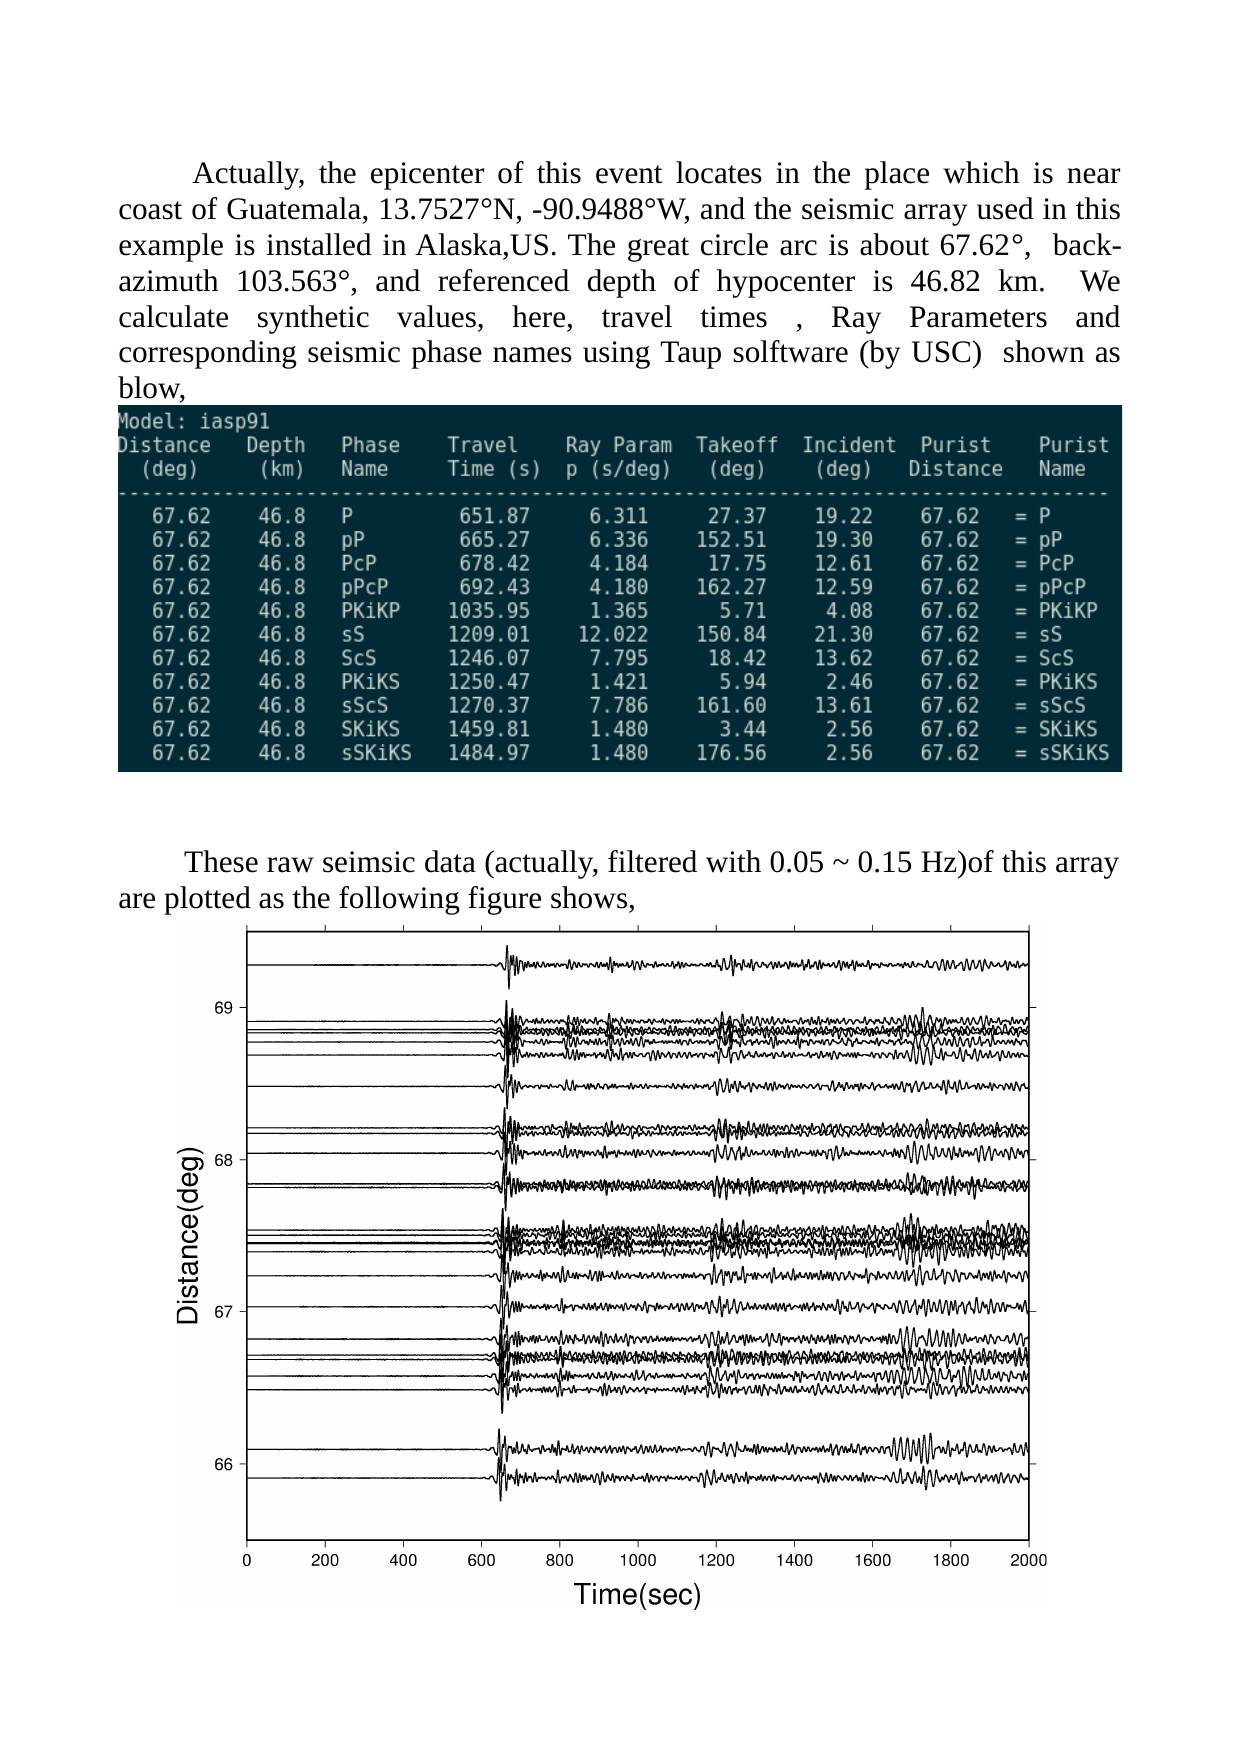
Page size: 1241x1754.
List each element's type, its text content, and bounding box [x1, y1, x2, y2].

picture [745, 674, 753, 689]
picture [970, 441, 978, 452]
picture [970, 697, 978, 712]
picture [189, 626, 198, 641]
picture [259, 532, 280, 547]
picture [733, 464, 742, 475]
picture [154, 674, 162, 689]
picture [863, 603, 872, 618]
picture [1052, 531, 1062, 546]
picture [627, 461, 635, 475]
picture [934, 555, 942, 570]
picture [591, 508, 600, 523]
picture [603, 464, 611, 475]
picture [450, 650, 458, 665]
picture [272, 650, 280, 665]
picture [472, 650, 482, 665]
picture [390, 441, 399, 452]
picture [757, 579, 765, 594]
picture [579, 441, 588, 452]
picture [259, 555, 269, 570]
picture [816, 532, 824, 547]
picture [638, 697, 647, 712]
picture [864, 697, 871, 712]
picture [615, 461, 623, 477]
picture [958, 697, 966, 712]
picture [520, 555, 529, 570]
picture [154, 437, 162, 452]
picture [828, 745, 836, 760]
picture [166, 555, 174, 570]
picture [590, 579, 600, 594]
picture [828, 508, 836, 523]
picture [615, 579, 623, 594]
picture [176, 925, 1047, 1610]
picture [1016, 703, 1026, 710]
picture [189, 697, 198, 712]
picture [473, 603, 481, 618]
picture [450, 626, 458, 641]
picture [615, 508, 623, 523]
picture [154, 603, 162, 618]
picture [851, 650, 860, 665]
picture [710, 650, 718, 665]
picture [757, 745, 765, 760]
picture [828, 626, 836, 641]
picture [248, 413, 257, 428]
picture [638, 721, 647, 736]
picture [756, 674, 766, 689]
picture [450, 697, 458, 712]
picture [473, 721, 481, 736]
picture [922, 626, 931, 641]
picture [817, 508, 824, 523]
picture [355, 531, 364, 546]
picture [166, 674, 174, 689]
picture [721, 508, 730, 523]
picture [757, 532, 765, 547]
text Actually, the epicenter of this event locates in the place which is near coast of Guatemala, 13.7527°N, -90.9488°W, and the seismic array used in this example is installed in Alaska,US. The great circle arc is about 67.62°, back-azimuth 103.563°, and referenced depth of hypocenter is 46.82 km. We calculate synthetic values, here, travel times , Ray Parameters and corresponding seismic phase names using Taup solftware (by USC) shown as blow, [118, 154, 1122, 405]
picture [709, 531, 718, 547]
picture [153, 417, 163, 428]
picture [615, 603, 623, 618]
picture [166, 721, 174, 736]
picture [745, 464, 753, 479]
picture [638, 531, 647, 547]
picture [154, 626, 162, 641]
picture [259, 626, 269, 641]
picture [709, 745, 718, 760]
picture [1088, 674, 1096, 689]
picture [272, 508, 280, 523]
picture [745, 531, 753, 547]
picture [757, 603, 765, 618]
picture [1088, 441, 1096, 452]
picture [1041, 701, 1049, 712]
picture [970, 626, 978, 641]
picture [508, 745, 517, 760]
picture [154, 697, 162, 712]
picture [189, 579, 198, 594]
picture [520, 531, 529, 546]
picture [1016, 679, 1026, 686]
picture [165, 464, 174, 475]
picture [130, 437, 138, 452]
picture [709, 508, 718, 523]
picture [367, 678, 375, 689]
picture [638, 650, 647, 665]
picture [166, 441, 174, 452]
picture [367, 650, 375, 665]
picture [698, 532, 706, 547]
picture [1016, 750, 1026, 757]
picture [450, 745, 458, 760]
picture [721, 603, 730, 618]
picture [615, 531, 623, 547]
picture [1016, 513, 1026, 520]
picture [827, 603, 837, 617]
picture [1052, 654, 1061, 665]
picture [769, 437, 777, 452]
picture [863, 579, 872, 594]
picture [745, 697, 753, 712]
picture [816, 650, 824, 665]
picture [462, 441, 481, 452]
picture [473, 555, 481, 570]
picture [1016, 537, 1026, 544]
picture [851, 437, 860, 452]
picture [865, 461, 869, 479]
picture [712, 461, 716, 479]
picture [934, 650, 942, 665]
picture [840, 437, 848, 452]
picture [296, 626, 304, 641]
picture [627, 441, 635, 452]
picture [1076, 437, 1084, 452]
picture [296, 555, 304, 570]
picture [521, 721, 529, 736]
picture [851, 532, 860, 547]
picture [1016, 632, 1026, 639]
picture [201, 413, 209, 428]
picture [568, 464, 576, 479]
picture [201, 626, 209, 641]
picture [627, 579, 635, 594]
picture [934, 626, 942, 641]
picture [1064, 555, 1074, 570]
picture [1016, 727, 1026, 733]
picture [343, 508, 352, 523]
picture [757, 508, 765, 523]
picture [1052, 721, 1072, 736]
picture [296, 721, 304, 736]
picture [851, 555, 860, 570]
picture [520, 697, 529, 712]
picture [343, 460, 351, 475]
picture [934, 603, 942, 618]
picture [450, 721, 458, 736]
picture [461, 603, 470, 618]
picture [638, 745, 647, 760]
picture [473, 532, 481, 547]
picture [614, 674, 624, 689]
picture [508, 697, 517, 712]
picture [367, 701, 375, 712]
picture [259, 697, 269, 712]
picture [934, 674, 942, 689]
picture [614, 745, 624, 760]
picture [343, 555, 353, 570]
picture [485, 697, 493, 712]
picture [839, 464, 848, 475]
picture [958, 579, 966, 594]
picture [201, 579, 209, 594]
picture [1016, 561, 1026, 567]
picture [934, 531, 942, 546]
picture [947, 441, 955, 452]
picture [923, 461, 930, 476]
picture [296, 674, 304, 689]
picture [851, 464, 860, 479]
picture [462, 461, 469, 476]
picture [343, 674, 352, 689]
picture [460, 745, 481, 760]
picture [970, 674, 978, 689]
picture [744, 721, 766, 736]
picture [378, 674, 399, 689]
picture [461, 555, 470, 570]
picture [757, 650, 765, 665]
picture [484, 745, 494, 760]
picture [591, 441, 600, 456]
picture [1040, 603, 1062, 618]
picture [710, 555, 718, 570]
picture [343, 630, 351, 641]
picture [461, 674, 470, 689]
picture [863, 721, 872, 736]
picture [722, 697, 730, 712]
picture [922, 603, 931, 618]
picture [934, 508, 942, 523]
picture [970, 603, 978, 618]
picture [922, 721, 931, 736]
picture [355, 579, 364, 594]
picture [189, 532, 198, 547]
picture [709, 697, 718, 712]
picture [343, 603, 352, 617]
picture [863, 508, 872, 523]
picture [910, 460, 919, 475]
picture [970, 650, 978, 665]
picture [946, 461, 954, 475]
picture [970, 745, 978, 760]
picture [355, 603, 364, 618]
picture [816, 441, 824, 452]
picture [1052, 559, 1061, 570]
picture [367, 603, 375, 618]
picture [378, 697, 387, 712]
picture [828, 441, 836, 452]
picture [367, 555, 376, 570]
picture [922, 508, 931, 523]
picture [367, 441, 375, 452]
picture [1076, 721, 1096, 736]
picture [473, 508, 481, 523]
picture [343, 535, 351, 550]
picture [177, 441, 186, 452]
picture [189, 603, 198, 618]
picture [745, 626, 753, 641]
picture [934, 697, 942, 712]
picture [922, 674, 931, 689]
picture [981, 464, 990, 475]
picture [1040, 674, 1062, 689]
picture [934, 464, 942, 475]
picture [922, 555, 931, 570]
picture [568, 437, 577, 452]
picture [272, 626, 280, 641]
picture [378, 721, 399, 736]
picture [804, 437, 812, 452]
picture [816, 555, 824, 570]
picture [378, 579, 388, 594]
picture [201, 697, 209, 712]
picture [591, 650, 600, 665]
picture [507, 579, 518, 594]
picture [520, 579, 529, 594]
picture [615, 650, 623, 665]
picture [851, 603, 860, 618]
picture [1040, 721, 1049, 736]
picture [627, 745, 635, 760]
picture [1041, 749, 1049, 760]
picture [958, 721, 966, 736]
picture [757, 555, 765, 570]
picture [816, 626, 824, 641]
picture [485, 603, 493, 618]
picture [461, 650, 469, 665]
picture [627, 603, 635, 618]
picture [982, 437, 990, 452]
picture [343, 650, 351, 665]
picture [166, 745, 174, 760]
picture [664, 461, 668, 479]
picture [958, 532, 966, 547]
picture [863, 441, 872, 452]
picture [1065, 441, 1074, 452]
picture [958, 464, 966, 475]
picture [191, 461, 195, 479]
picture [721, 721, 730, 736]
picture [259, 579, 269, 594]
picture [721, 674, 730, 689]
picture [1040, 583, 1049, 598]
picture [1040, 460, 1049, 475]
picture [448, 437, 459, 452]
picture [993, 464, 1002, 475]
picture [272, 697, 280, 712]
picture [485, 721, 493, 736]
picture [887, 437, 895, 452]
picture [627, 532, 635, 547]
picture [970, 464, 978, 475]
picture [166, 579, 174, 594]
picture [922, 579, 931, 594]
picture [461, 697, 470, 712]
picture [592, 721, 600, 736]
picture [508, 626, 517, 641]
picture [507, 674, 518, 689]
picture [201, 674, 209, 689]
picture [721, 650, 730, 665]
picture [461, 532, 470, 547]
picture [745, 441, 753, 452]
picture [272, 461, 280, 475]
picture [520, 650, 529, 665]
picture [485, 508, 493, 523]
picture [1076, 697, 1084, 712]
picture [166, 650, 174, 665]
picture [355, 559, 363, 570]
picture [343, 437, 352, 452]
picture [1016, 608, 1026, 615]
picture [166, 531, 174, 546]
picture [1016, 655, 1026, 662]
picture [355, 626, 363, 641]
picture [461, 508, 470, 523]
picture [1016, 584, 1026, 591]
picture [875, 441, 883, 452]
picture [201, 555, 209, 570]
picture [1076, 579, 1086, 594]
picture [296, 508, 304, 523]
picture [259, 674, 280, 689]
picture [355, 464, 387, 475]
picture [709, 441, 718, 452]
picture [520, 745, 529, 760]
picture [296, 437, 304, 452]
picture [1100, 745, 1108, 760]
picture [745, 745, 753, 760]
picture [259, 745, 280, 760]
picture [591, 626, 600, 641]
picture [485, 555, 493, 570]
picture [154, 579, 162, 594]
picture [934, 745, 942, 760]
picture [166, 413, 174, 428]
picture [863, 555, 871, 570]
picture [473, 579, 481, 594]
picture [733, 441, 742, 452]
picture [721, 745, 730, 760]
picture [650, 441, 672, 452]
picture [507, 555, 518, 570]
picture [1040, 535, 1049, 550]
picture [296, 650, 304, 665]
picture [828, 674, 836, 689]
picture [1052, 579, 1062, 594]
picture [378, 603, 400, 618]
picture [355, 721, 364, 736]
picture [592, 745, 599, 760]
picture [154, 745, 162, 760]
picture [473, 697, 481, 712]
picture [296, 603, 304, 618]
picture [1052, 626, 1061, 641]
picture [189, 721, 198, 736]
picture [1052, 745, 1061, 760]
picture [272, 555, 280, 570]
picture [166, 697, 174, 712]
picture [627, 626, 635, 641]
picture [472, 464, 493, 475]
picture [485, 626, 493, 641]
picture [284, 437, 292, 452]
picture [448, 460, 459, 475]
picture [851, 697, 860, 712]
picture [627, 721, 635, 736]
picture [355, 654, 363, 665]
picture [461, 579, 470, 594]
picture [958, 508, 966, 523]
picture [627, 508, 635, 523]
picture [534, 461, 538, 479]
picture [118, 437, 127, 452]
picture [816, 697, 824, 712]
picture [828, 579, 836, 594]
picture [828, 721, 836, 736]
picture [201, 508, 209, 523]
picture [638, 603, 647, 618]
picture [355, 697, 363, 712]
picture [201, 603, 209, 618]
picture [922, 437, 942, 452]
picture [615, 437, 624, 452]
picture [1065, 606, 1072, 618]
picture [958, 603, 966, 618]
picture [970, 721, 978, 736]
picture [828, 650, 836, 665]
picture [1052, 697, 1061, 712]
picture [828, 697, 836, 712]
picture [590, 555, 600, 570]
picture [296, 745, 304, 760]
picture [166, 508, 174, 523]
picture [756, 626, 766, 641]
picture [511, 461, 515, 479]
picture [521, 626, 529, 641]
picture [958, 626, 966, 641]
picture [154, 461, 162, 475]
picture [592, 603, 600, 618]
picture [745, 579, 753, 594]
picture [922, 745, 931, 760]
picture [816, 579, 824, 594]
picture [818, 461, 822, 479]
picture [520, 603, 529, 618]
picture [473, 674, 481, 689]
picture [638, 464, 647, 475]
picture [721, 461, 730, 475]
picture [508, 650, 517, 665]
picture [508, 508, 517, 523]
picture [355, 745, 363, 760]
picture [272, 721, 280, 736]
picture [627, 697, 635, 712]
picture [343, 583, 351, 598]
picture [154, 650, 162, 665]
picture [367, 583, 375, 594]
picture [520, 508, 529, 523]
picture [958, 437, 966, 452]
picture [508, 532, 517, 547]
picture [201, 532, 209, 547]
picture [497, 441, 505, 452]
picture [450, 674, 458, 689]
picture [166, 626, 174, 641]
picture [745, 555, 753, 570]
picture [485, 579, 493, 594]
picture [863, 650, 871, 665]
picture [696, 437, 707, 452]
picture [166, 603, 174, 617]
picture [958, 650, 966, 665]
picture [615, 555, 623, 570]
picture [580, 626, 588, 641]
picture [485, 441, 493, 452]
picture [378, 441, 387, 452]
picture [828, 531, 836, 547]
picture [473, 626, 481, 641]
picture [828, 555, 836, 570]
picture [485, 674, 493, 689]
picture [1088, 603, 1097, 618]
picture [343, 701, 351, 712]
picture [379, 749, 387, 760]
picture [1040, 437, 1061, 452]
picture [709, 626, 718, 641]
picture [189, 508, 198, 523]
picture [154, 721, 162, 736]
picture [189, 441, 198, 452]
picture [509, 437, 517, 452]
picture [272, 441, 280, 456]
picture [851, 579, 860, 594]
picture [1041, 630, 1049, 641]
picture [757, 437, 765, 452]
picture [592, 674, 599, 689]
picture [283, 464, 293, 475]
picture [142, 441, 150, 452]
picture [851, 745, 860, 760]
picture [259, 508, 269, 523]
picture [650, 464, 659, 479]
picture [638, 626, 647, 641]
picture [248, 437, 269, 452]
picture [355, 437, 363, 452]
picture [709, 579, 718, 594]
picture [1040, 555, 1050, 570]
picture [1064, 650, 1073, 665]
picture [638, 579, 647, 594]
picture [154, 532, 162, 547]
picture [757, 697, 765, 712]
picture [828, 461, 836, 475]
picture [355, 674, 364, 689]
picture [259, 603, 280, 618]
picture [296, 697, 304, 712]
picture [142, 413, 150, 428]
picture [189, 650, 198, 665]
picture [615, 626, 623, 641]
picture [402, 745, 410, 760]
picture [201, 745, 209, 760]
picture [698, 745, 706, 760]
picture [213, 417, 221, 428]
picture [863, 626, 872, 641]
picture [594, 461, 598, 479]
picture [343, 749, 351, 760]
picture [851, 508, 860, 523]
picture [745, 508, 753, 523]
picture [970, 555, 978, 570]
picture [1040, 650, 1049, 665]
picture [260, 413, 268, 428]
picture [1088, 745, 1097, 760]
picture [639, 508, 647, 523]
picture [296, 532, 304, 547]
picture [201, 441, 209, 452]
picture [863, 532, 872, 547]
picture [922, 532, 931, 547]
picture [189, 555, 198, 570]
picture [508, 603, 517, 618]
picture [189, 674, 198, 689]
picture [272, 579, 280, 594]
picture [485, 650, 493, 665]
picture [296, 579, 304, 594]
picture [721, 437, 731, 452]
picture [627, 650, 635, 665]
picture [721, 626, 730, 641]
picture [259, 721, 269, 736]
picture [591, 697, 600, 712]
picture [970, 532, 978, 547]
picture [922, 650, 931, 665]
picture [520, 674, 529, 689]
picture [863, 745, 872, 760]
picture [154, 555, 162, 570]
picture [721, 532, 730, 547]
picture [698, 697, 706, 712]
picture [461, 626, 470, 641]
picture [225, 417, 233, 428]
picture [851, 626, 860, 641]
picture [118, 413, 138, 428]
picture [367, 721, 375, 736]
picture [1100, 437, 1108, 452]
picture [1040, 508, 1050, 523]
picture [698, 579, 706, 594]
picture [1076, 603, 1085, 618]
picture [970, 508, 978, 523]
picture [745, 603, 753, 618]
picture [154, 508, 162, 523]
picture [508, 721, 517, 736]
picture [1064, 583, 1072, 594]
picture [1064, 701, 1072, 712]
picture [958, 555, 966, 570]
picture [721, 555, 730, 570]
picture [639, 674, 647, 689]
picture [591, 532, 600, 547]
picture [201, 650, 209, 665]
picture [343, 721, 351, 736]
picture [958, 674, 966, 689]
picture [922, 697, 931, 712]
picture [390, 745, 400, 760]
text These raw seimsic data (actually, filtered with 0.05 ~ 0.15 Hz)of this array are plotted as the following figure shows, [118, 844, 1122, 916]
picture [640, 441, 648, 452]
picture [177, 464, 186, 479]
picture [1076, 674, 1085, 689]
picture [627, 555, 648, 570]
picture [934, 579, 942, 594]
picture [698, 626, 706, 641]
picture [520, 464, 529, 475]
picture [236, 417, 245, 432]
picture [263, 461, 267, 479]
picture [934, 721, 942, 736]
picture [627, 674, 635, 689]
picture [850, 674, 872, 689]
picture [259, 650, 269, 665]
picture [1065, 678, 1072, 689]
picture [744, 650, 754, 665]
picture [970, 579, 978, 594]
picture [460, 721, 470, 736]
picture [721, 579, 730, 594]
picture [367, 745, 376, 760]
picture [614, 721, 624, 736]
picture [851, 721, 860, 736]
picture [615, 697, 623, 712]
picture [485, 531, 493, 547]
picture [958, 745, 966, 760]
picture [189, 745, 198, 760]
picture [201, 721, 209, 736]
picture [1052, 464, 1084, 475]
picture [1064, 745, 1084, 760]
picture [450, 603, 458, 618]
